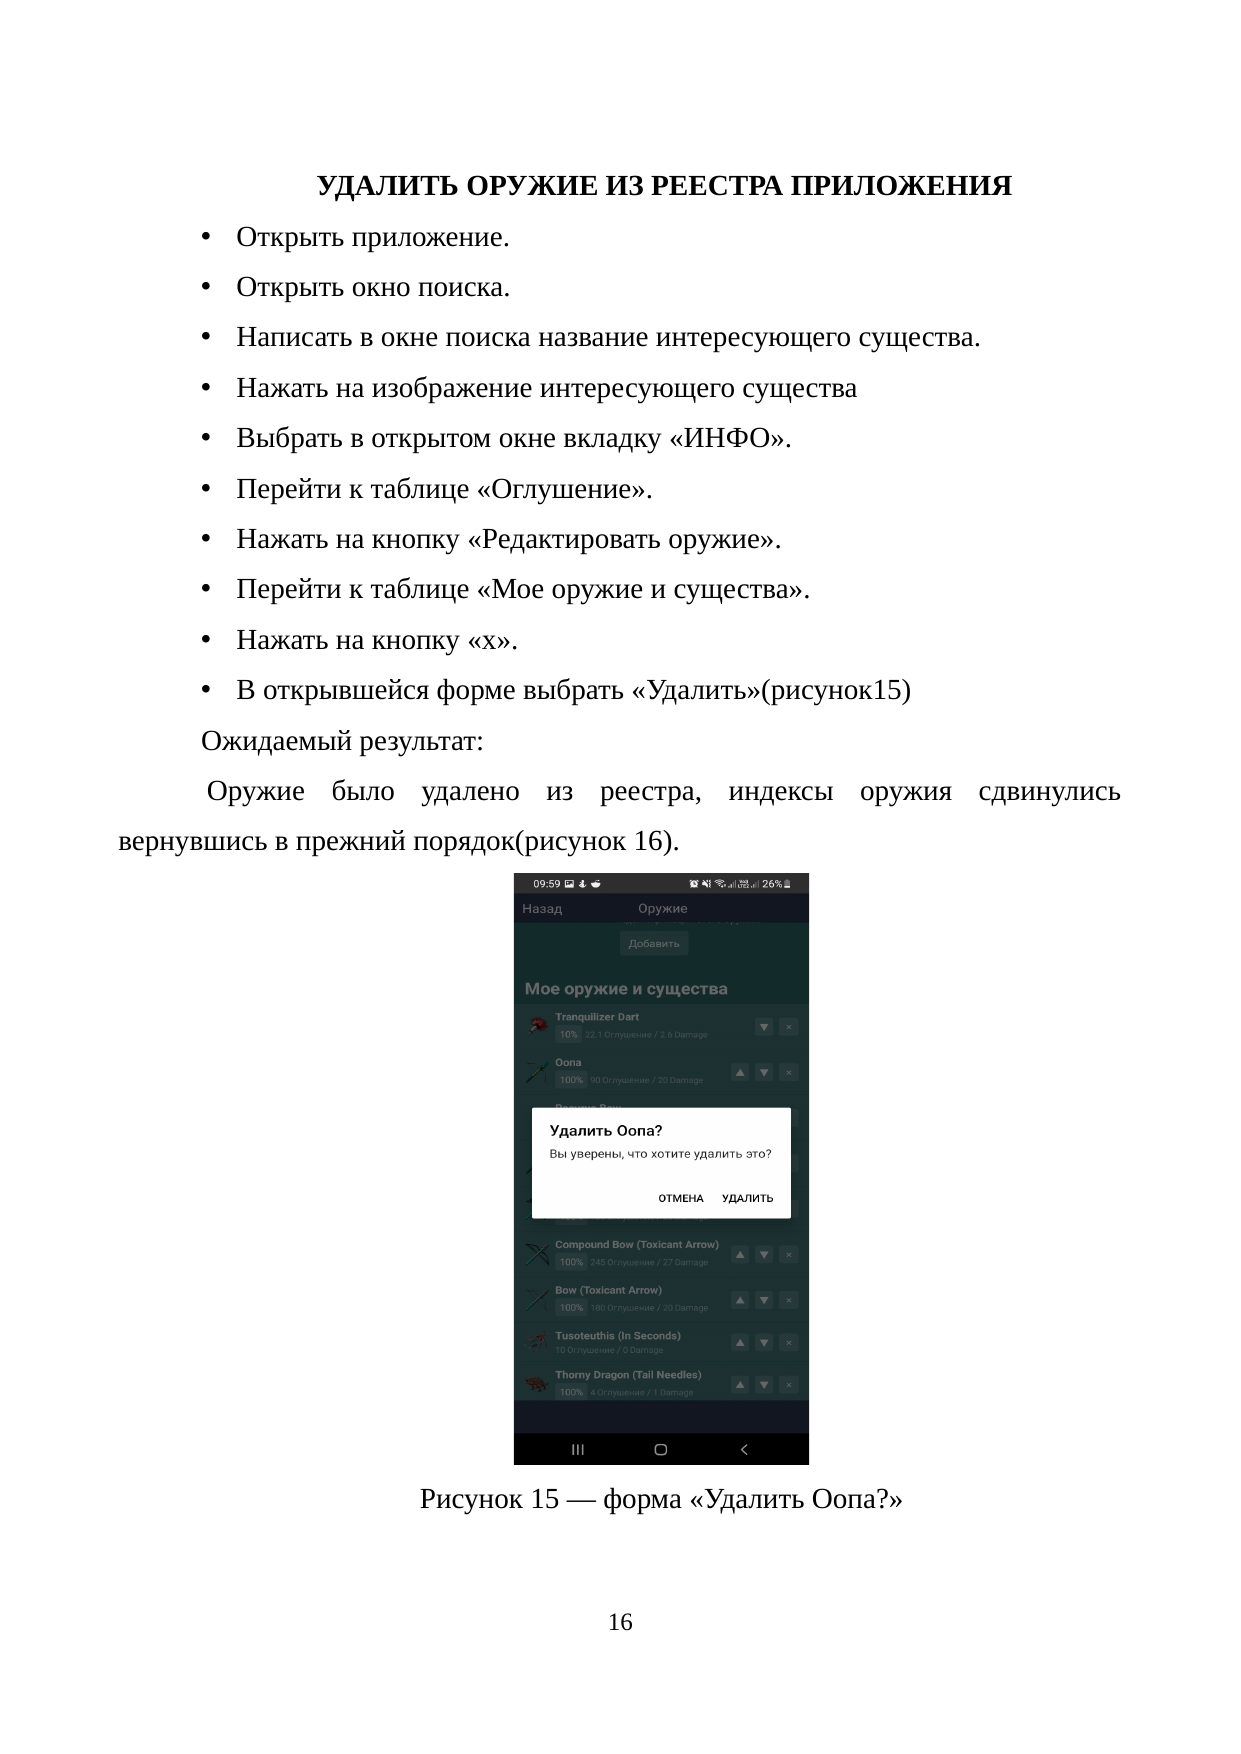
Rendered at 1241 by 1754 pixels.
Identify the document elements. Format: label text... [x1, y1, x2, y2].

picture [513, 873, 810, 1465]
list Выбрать в открытом окне вкладку «ИНФО». [201, 420, 1122, 454]
list Открыть окно поиска. [201, 269, 1122, 303]
list Перейти к таблице «Мое оружие и существа». [201, 572, 1122, 605]
list Нажать на кнопку «х». [201, 622, 1122, 656]
list УДАЛИТЬ ОРУЖИЕ ИЗ РЕЕСТРА ПРИЛОЖЕНИЯ [118, 168, 1122, 202]
list Ожидаемый результат: [201, 723, 1122, 756]
list Перейти к таблице «Оглушение». [201, 471, 1122, 504]
list Оружие было удалено из реестра, индексы оружия сдвинулись вернувшись в прежний порядок(рисунок 16). [118, 773, 1122, 857]
list В открывшейся форме выбрать «Удалить»(рисунок15) [201, 672, 1122, 706]
list Написать в окне поиска название интересующего существа. [201, 319, 1122, 353]
list Нажать на кнопку «Редактировать оружие». [201, 521, 1122, 555]
list Нажать на изображение интересующего существа [201, 370, 1122, 404]
list Открыть приложение. [201, 219, 1122, 252]
list Рисунок 15 — форма «Удалить Оопа?» [201, 1481, 1122, 1515]
